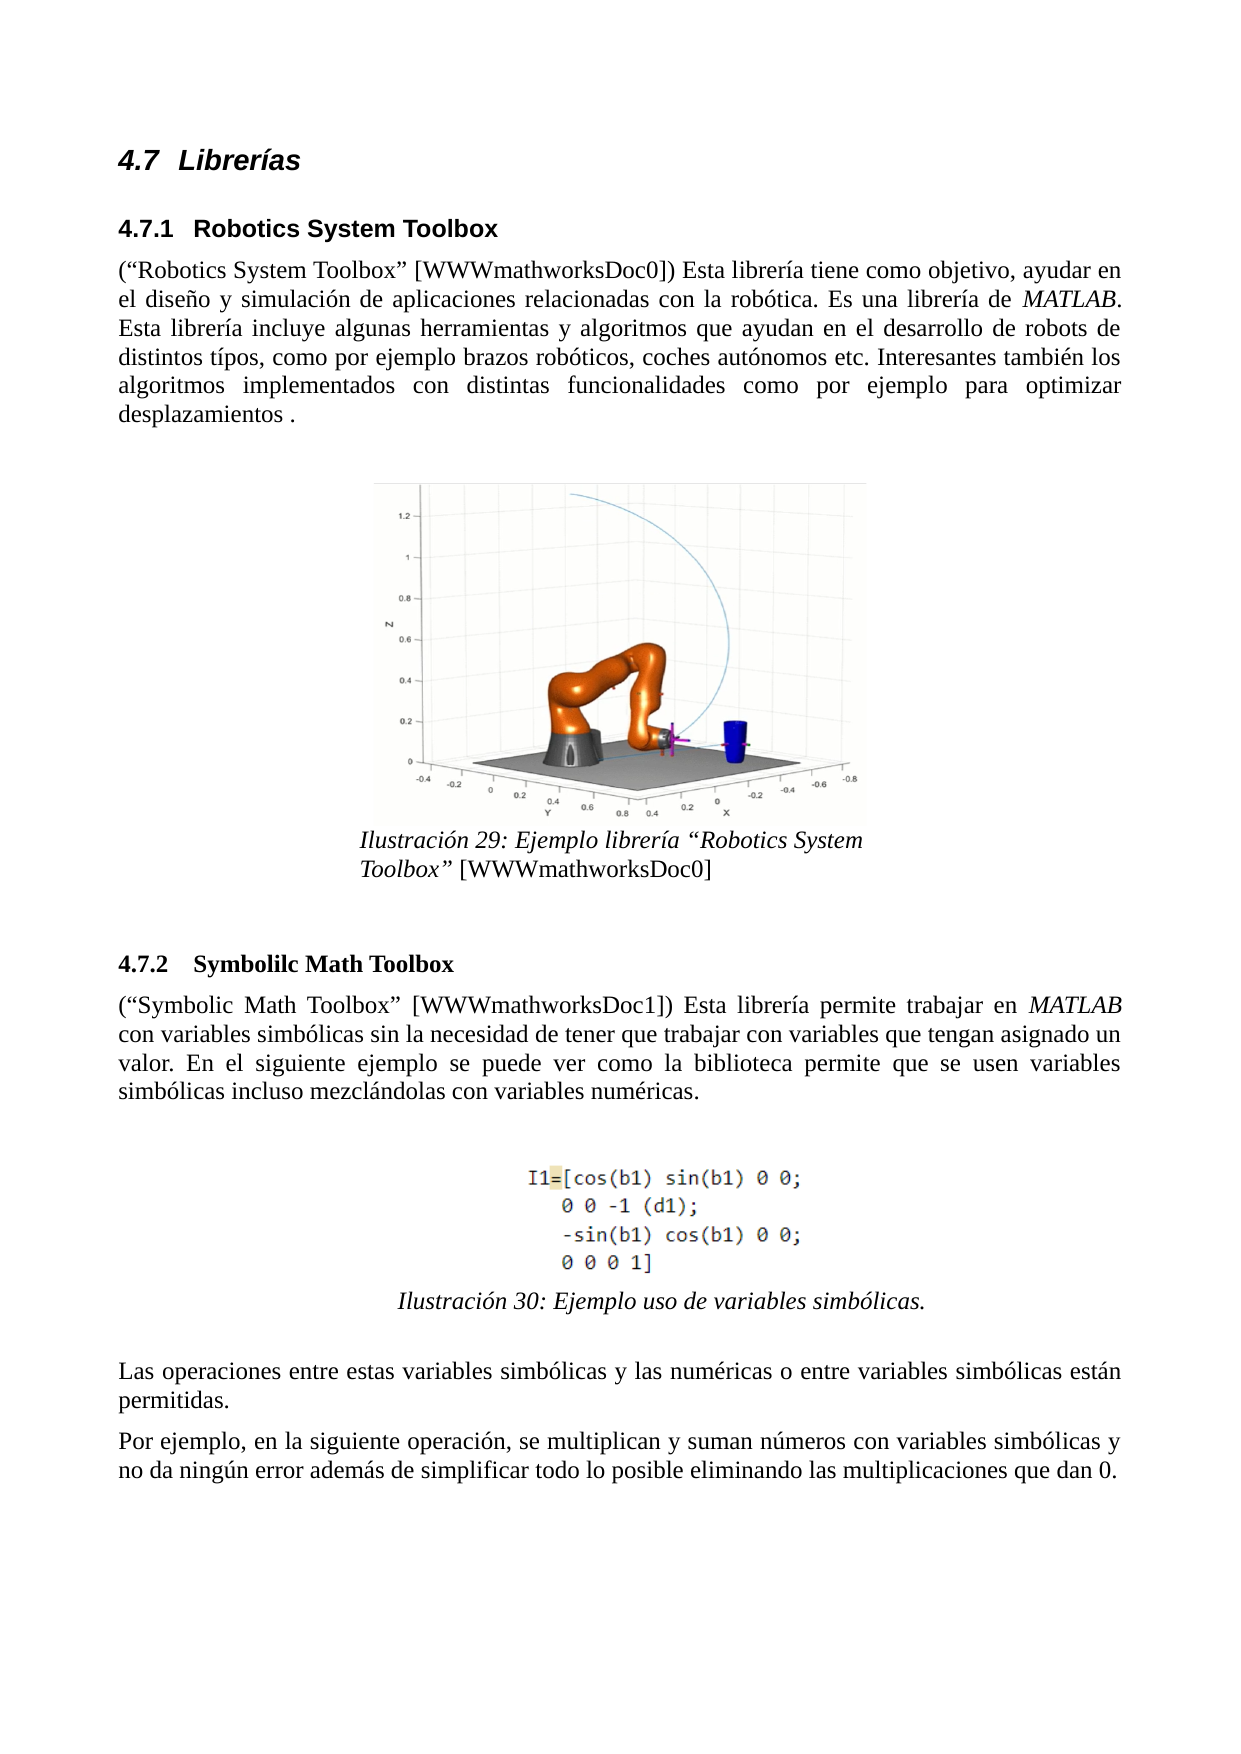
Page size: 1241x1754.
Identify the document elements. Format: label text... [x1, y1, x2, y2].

text Por ejemplo, en la siguiente operación, se multiplican y suman números con variables simbólicas y no da ningún error además de simplificar todo lo posible eliminando las multiplicaciones que dan 0. [118, 1426, 1122, 1484]
text (“Symbolic Math Toolbox” [WWWmathworksDoc1]) Esta librería permite trabajar en MATLAB con variables simbólicas sin la necesidad de tener que trabajar con variables que tengan asignado un valor. En el siguiente ejemplo se puede ver como la biblioteca permite que se usen variables simbólicas incluso mezclándolas con variables numéricas. [118, 990, 1122, 1105]
text Ilustración 29: Ejemplo librería “Robotics System Toolbox” [WWWmathworksDoc0] [359, 494, 881, 883]
subtitle Symbolilc Math Toolbox [118, 949, 1122, 978]
subtitle Librerías [118, 143, 1122, 177]
text (“Robotics System Toolbox” [WWWmathworksDoc0]) Esta librería tiene como objetivo, ayudar en el diseño y simulación de aplicaciones relacionadas con la robótica. Es una librería de MATLAB. Esta librería incluye algunas herramientas y algoritmos que ayudan en el desarrollo de robots de distintos típos, como por ejemplo brazos robóticos, coches autónomos etc. Interesantes también los algoritmos implementados con distintas funcionalidades como por ejemplo para optimizar desplazamientos . [118, 255, 1122, 428]
text Las operaciones entre estas variables simbólicas y las numéricas o entre variables simbólicas están permitidas. [118, 1356, 1122, 1414]
text Ilustración 30: Ejemplo uso de variables simbólicas. [397, 1175, 938, 1315]
subtitle Robotics System Toolbox [118, 214, 1122, 243]
picture [373, 481, 867, 826]
